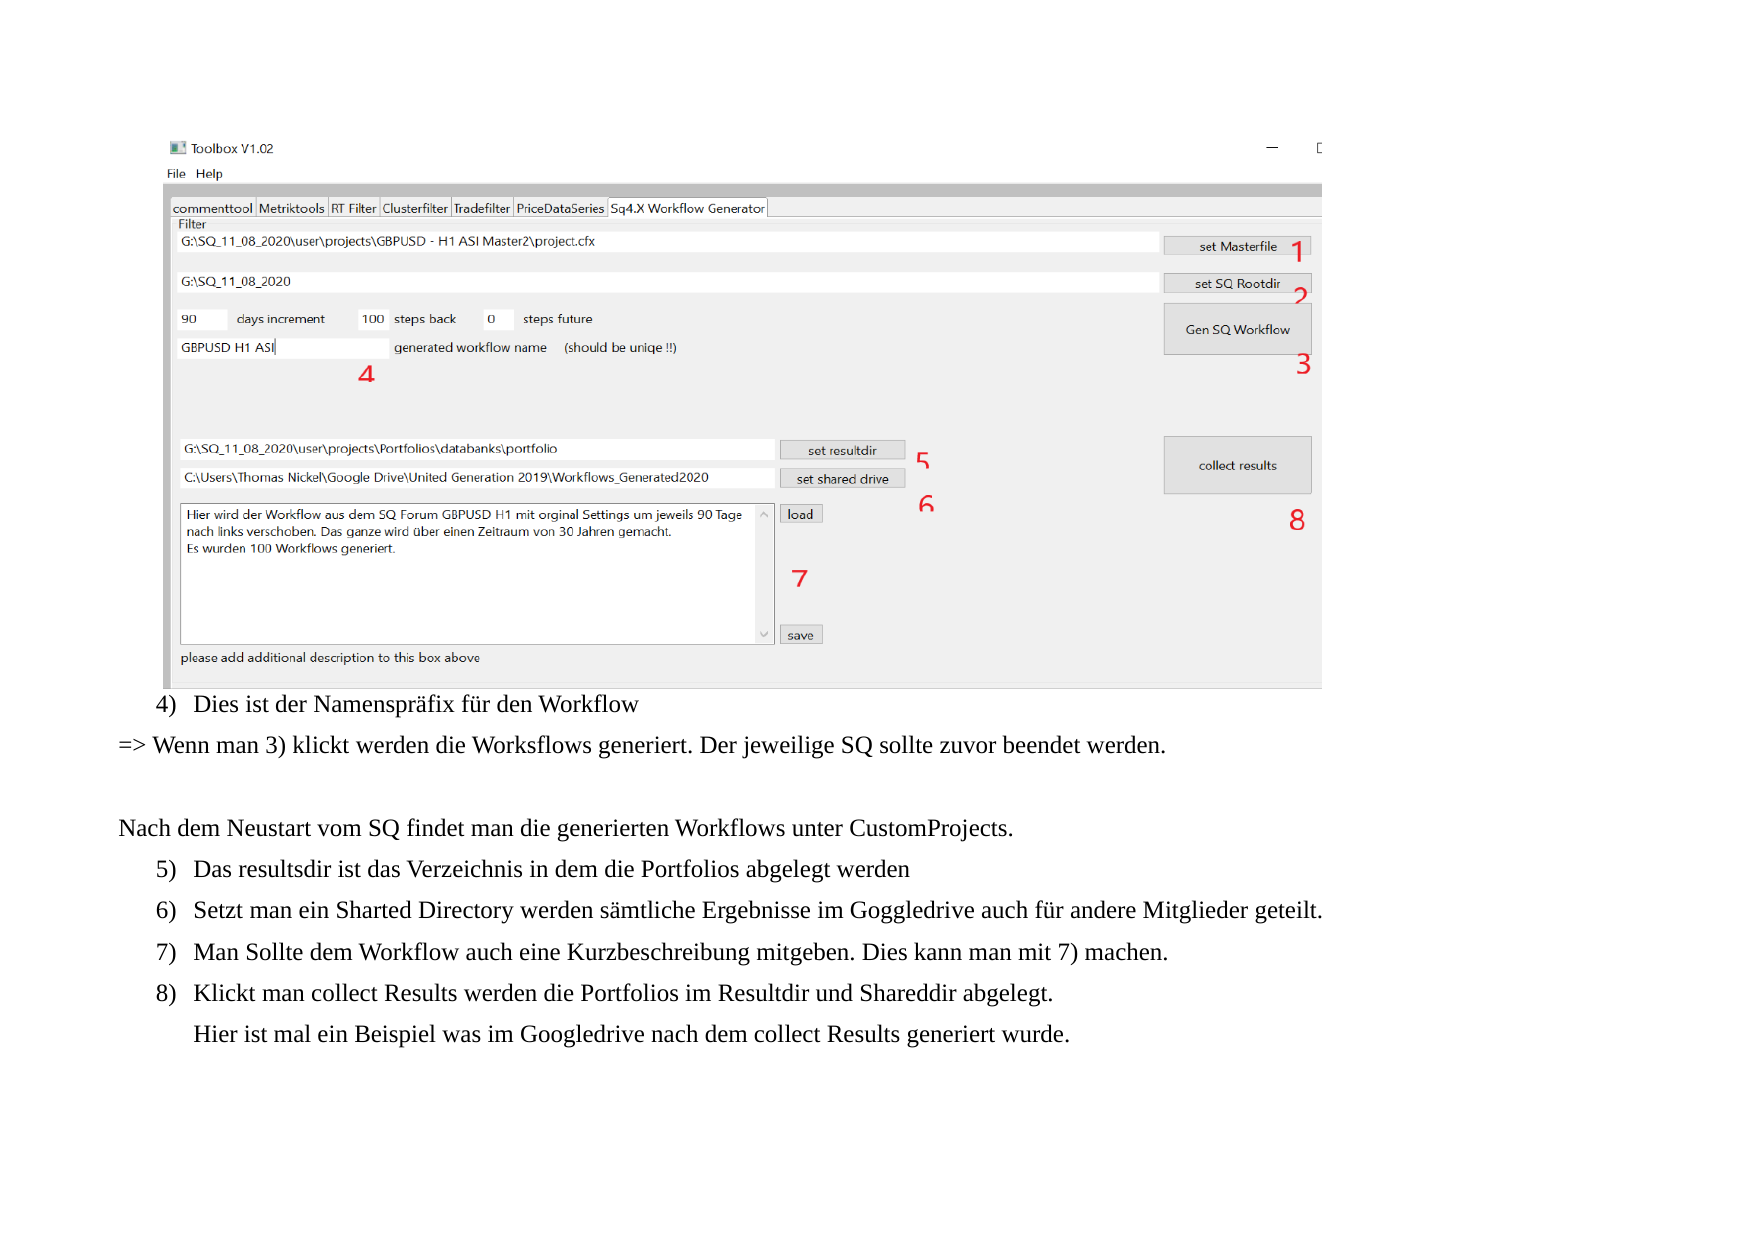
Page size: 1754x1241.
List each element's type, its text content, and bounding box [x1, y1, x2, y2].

list Das resultsdir ist das Verzeichnis in dem die Portfolios abgelegt werden [156, 854, 1636, 883]
text => Wenn man 3) klickt werden die Worksflows generiert. Der jeweilige SQ sollte zuvor beendet werden. [118, 730, 1636, 759]
list Dies ist der Namenspräfix für den Workflow [156, 118, 1636, 718]
list Man Sollte dem Workflow auch eine Kurzbeschreibung mitgeben. Dies kann man mit 7) machen. [156, 937, 1636, 965]
list Hier ist mal ein Beispiel was im Googledrive nach dem collect Results generiert wurde. [156, 1019, 1636, 1048]
picture [150, 124, 1326, 690]
list Klickt man collect Results werden die Portfolios im Resultdir und Shareddir abgelegt. [156, 978, 1636, 1007]
text Nach dem Neustart vom SQ findet man die generierten Workflows unter CustomProjects. [118, 813, 1636, 842]
list Setzt man ein Sharted Directory werden sämtliche Ergebnisse im Goggledrive auch für andere Mitglieder geteilt. [156, 895, 1636, 924]
